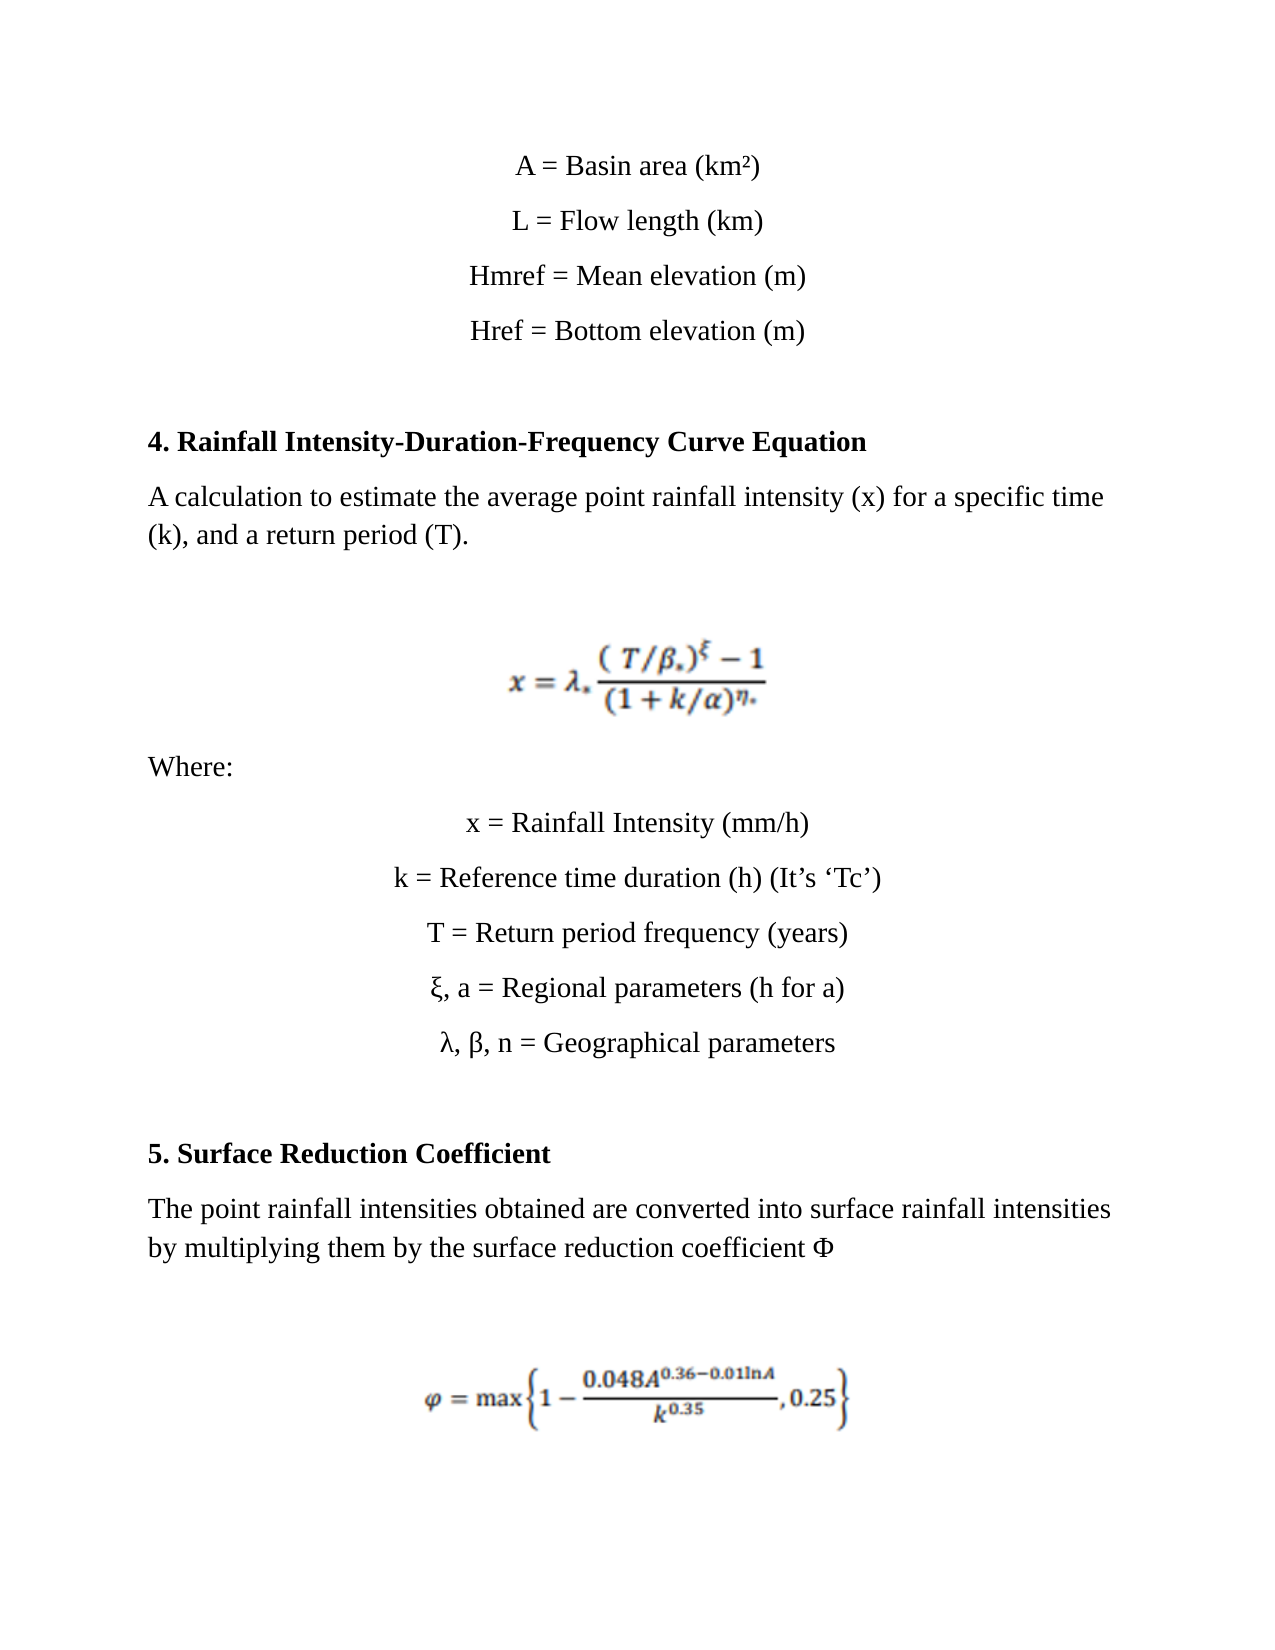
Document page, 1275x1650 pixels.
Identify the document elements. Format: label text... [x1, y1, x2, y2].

text x = Rainfall Intensity (mm/h) [148, 805, 1127, 838]
text A calculation to estimate the average point rainfall intensity (x) for a specific time (k), and a return period (T). [148, 479, 1127, 551]
text λ, β, n = Geographical parameters [148, 1026, 1127, 1059]
text T = Return period frequency (years) [148, 915, 1127, 949]
text Href = Bottom elevation (m) [148, 313, 1127, 347]
text Hmref = Mean elevation (m) [148, 258, 1127, 292]
text k = Reference time duration (h) (It’s ‘Tc’) [148, 860, 1127, 893]
text L = Flow length (km) [148, 203, 1127, 236]
text 5. Surface Reduction Coefficient [148, 1136, 1127, 1169]
text The point rainfall intensities obtained are converted into surface rainfall intensities by multiplying them by the surface reduction coefficient Φ [148, 1191, 1127, 1263]
text A = Basin area (km²) [148, 148, 1127, 181]
text Where: [148, 749, 1127, 783]
text ξ, a = Regional parameters (h for a) [148, 970, 1127, 1004]
text 4. Rainfall Intensity-Duration-Frequency Curve Equation [148, 424, 1127, 457]
